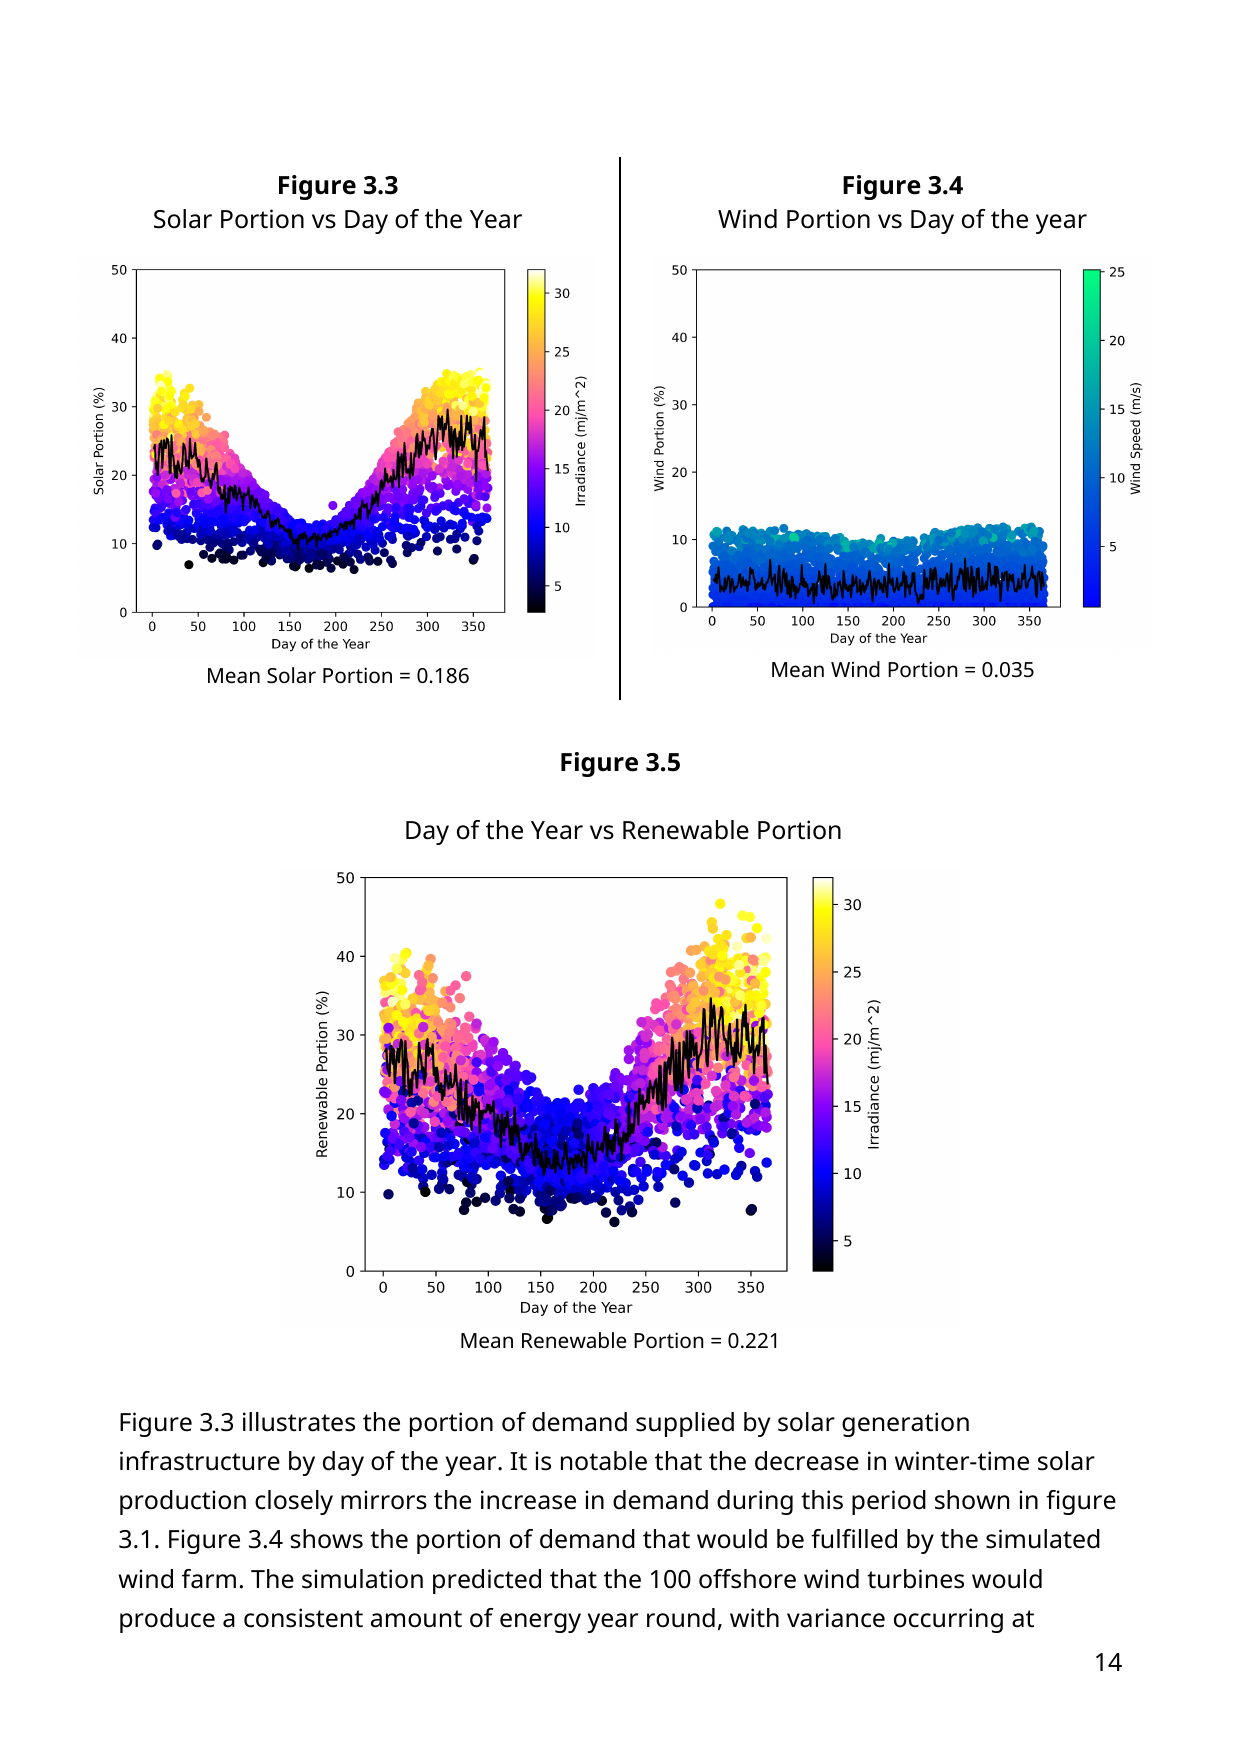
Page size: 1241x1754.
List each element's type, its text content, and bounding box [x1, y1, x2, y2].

table_cell Mean Solar Portion = 0.186 [55, 246, 619, 700]
text Figure 3.3 illustrates the portion of demand supplied by solar generation infrastructure by day of the year. It is notable that the decrease in winter-time solar production closely mirrors the increase in demand during this period shown in figure 3.1. Figure 3.4 shows the portion of demand that would be fulfilled by the simulated wind farm. The simulation predicted that the 100 offshore wind turbines would produce a consistent amount of energy year round, with variance occurring at [118, 1405, 1122, 1634]
table_cell Mean Renewable Portion = 0.221 [55, 857, 1185, 1366]
table_cell Figure 3.5 Day of the Year vs Renewable Portion [55, 700, 1185, 857]
picture [78, 256, 598, 661]
picture [651, 256, 1154, 655]
table_header Figure 3.4 Wind Portion vs Day of the year [621, 157, 1185, 246]
table_header Figure 3.3 Solar Portion vs Day of the Year [55, 157, 619, 246]
picture [280, 867, 960, 1327]
table_cell Mean Wind Portion = 0.035 [621, 246, 1185, 700]
